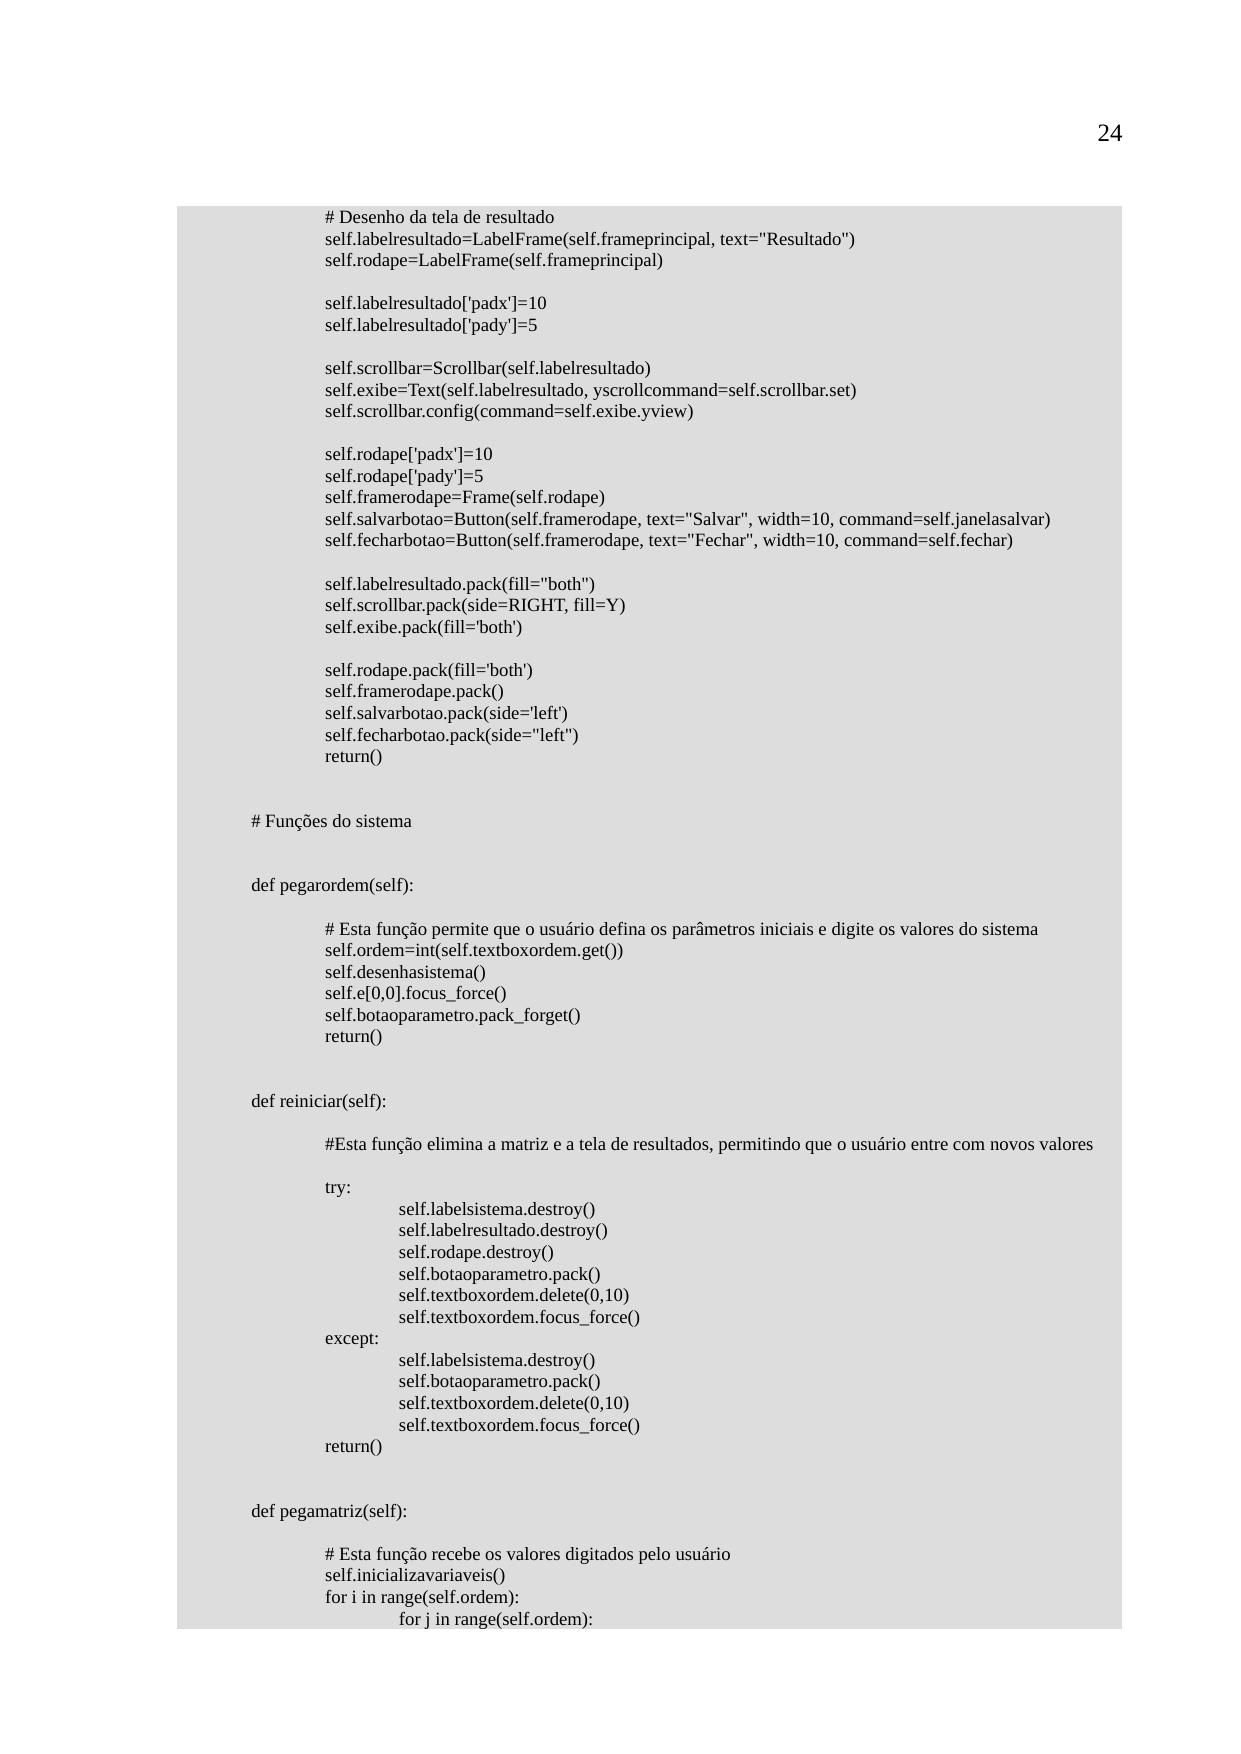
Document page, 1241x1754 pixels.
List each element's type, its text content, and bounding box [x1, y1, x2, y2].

text self.textboxordem.delete(0,10) [177, 1284, 1122, 1306]
text self.scrollbar=Scrollbar(self.labelresultado) [177, 357, 1122, 378]
text self.e[0,0].focus_force() [177, 982, 1122, 1004]
text self.fecharbotao=Button(self.framerodape, text="Fechar", width=10, command=self.fechar) [177, 529, 1122, 551]
text self.salvarbotao=Button(self.framerodape, text="Salvar", width=10, command=self.janelasalvar) [177, 508, 1122, 529]
text self.salvarbotao.pack(side='left') [177, 702, 1122, 723]
text def reiniciar(self): [177, 1090, 1122, 1112]
text # Desenho da tela de resultado [177, 206, 1122, 227]
text self.rodape.destroy() [177, 1241, 1122, 1262]
text self.labelresultado['pady']=5 [177, 314, 1122, 335]
text self.textboxordem.delete(0,10) [177, 1392, 1122, 1413]
text self.labelsistema.destroy() [177, 1349, 1122, 1370]
text # Funções do sistema [177, 810, 1122, 831]
text self.rodape.pack(fill='both') [177, 659, 1122, 680]
text # Esta função permite que o usuário defina os parâmetros iniciais e digite os valores do sistema [177, 917, 1122, 939]
text return() [177, 1025, 1122, 1047]
text self.botaoparametro.pack() [177, 1370, 1122, 1392]
text self.labelresultado=LabelFrame(self.frameprincipal, text="Resultado") [177, 227, 1122, 249]
text self.inicializavariaveis() [177, 1564, 1122, 1586]
text self.labelsistema.destroy() [177, 1198, 1122, 1219]
text self.scrollbar.config(command=self.exibe.yview) [177, 400, 1122, 422]
text self.labelresultado.destroy() [177, 1219, 1122, 1241]
text for j in range(self.ordem): [177, 1607, 1122, 1629]
text self.fecharbotao.pack(side="left") [177, 723, 1122, 745]
text self.textboxordem.focus_force() [177, 1306, 1122, 1327]
text return() [177, 745, 1122, 767]
text self.rodape['pady']=5 [177, 465, 1122, 486]
text return() [177, 1435, 1122, 1457]
text self.exibe.pack(fill='both') [177, 616, 1122, 637]
text self.scrollbar.pack(side=RIGHT, fill=Y) [177, 594, 1122, 616]
text self.ordem=int(self.textboxordem.get()) [177, 939, 1122, 961]
text for i in range(self.ordem): [177, 1586, 1122, 1607]
text self.framerodape.pack() [177, 680, 1122, 702]
text # Esta função recebe os valores digitados pelo usuário [177, 1543, 1122, 1564]
text def pegarordem(self): [177, 874, 1122, 896]
text self.framerodape=Frame(self.rodape) [177, 486, 1122, 508]
text self.botaoparametro.pack() [177, 1262, 1122, 1284]
text self.labelresultado['padx']=10 [177, 292, 1122, 314]
text except: [177, 1327, 1122, 1349]
text self.labelresultado.pack(fill="both") [177, 572, 1122, 594]
text #Esta função elimina a matriz e a tela de resultados, permitindo que o usuário entre com novos valores [177, 1133, 1122, 1176]
text self.desenhasistema() [177, 961, 1122, 982]
text def pegamatriz(self): [177, 1500, 1122, 1521]
text self.textboxordem.focus_force() [177, 1413, 1122, 1435]
text self.botaoparametro.pack_forget() [177, 1004, 1122, 1025]
text self.exibe=Text(self.labelresultado, yscrollcommand=self.scrollbar.set) [177, 378, 1122, 400]
text self.rodape['padx']=10 [177, 443, 1122, 465]
text self.rodape=LabelFrame(self.frameprincipal) [177, 249, 1122, 271]
text try: [177, 1176, 1122, 1198]
